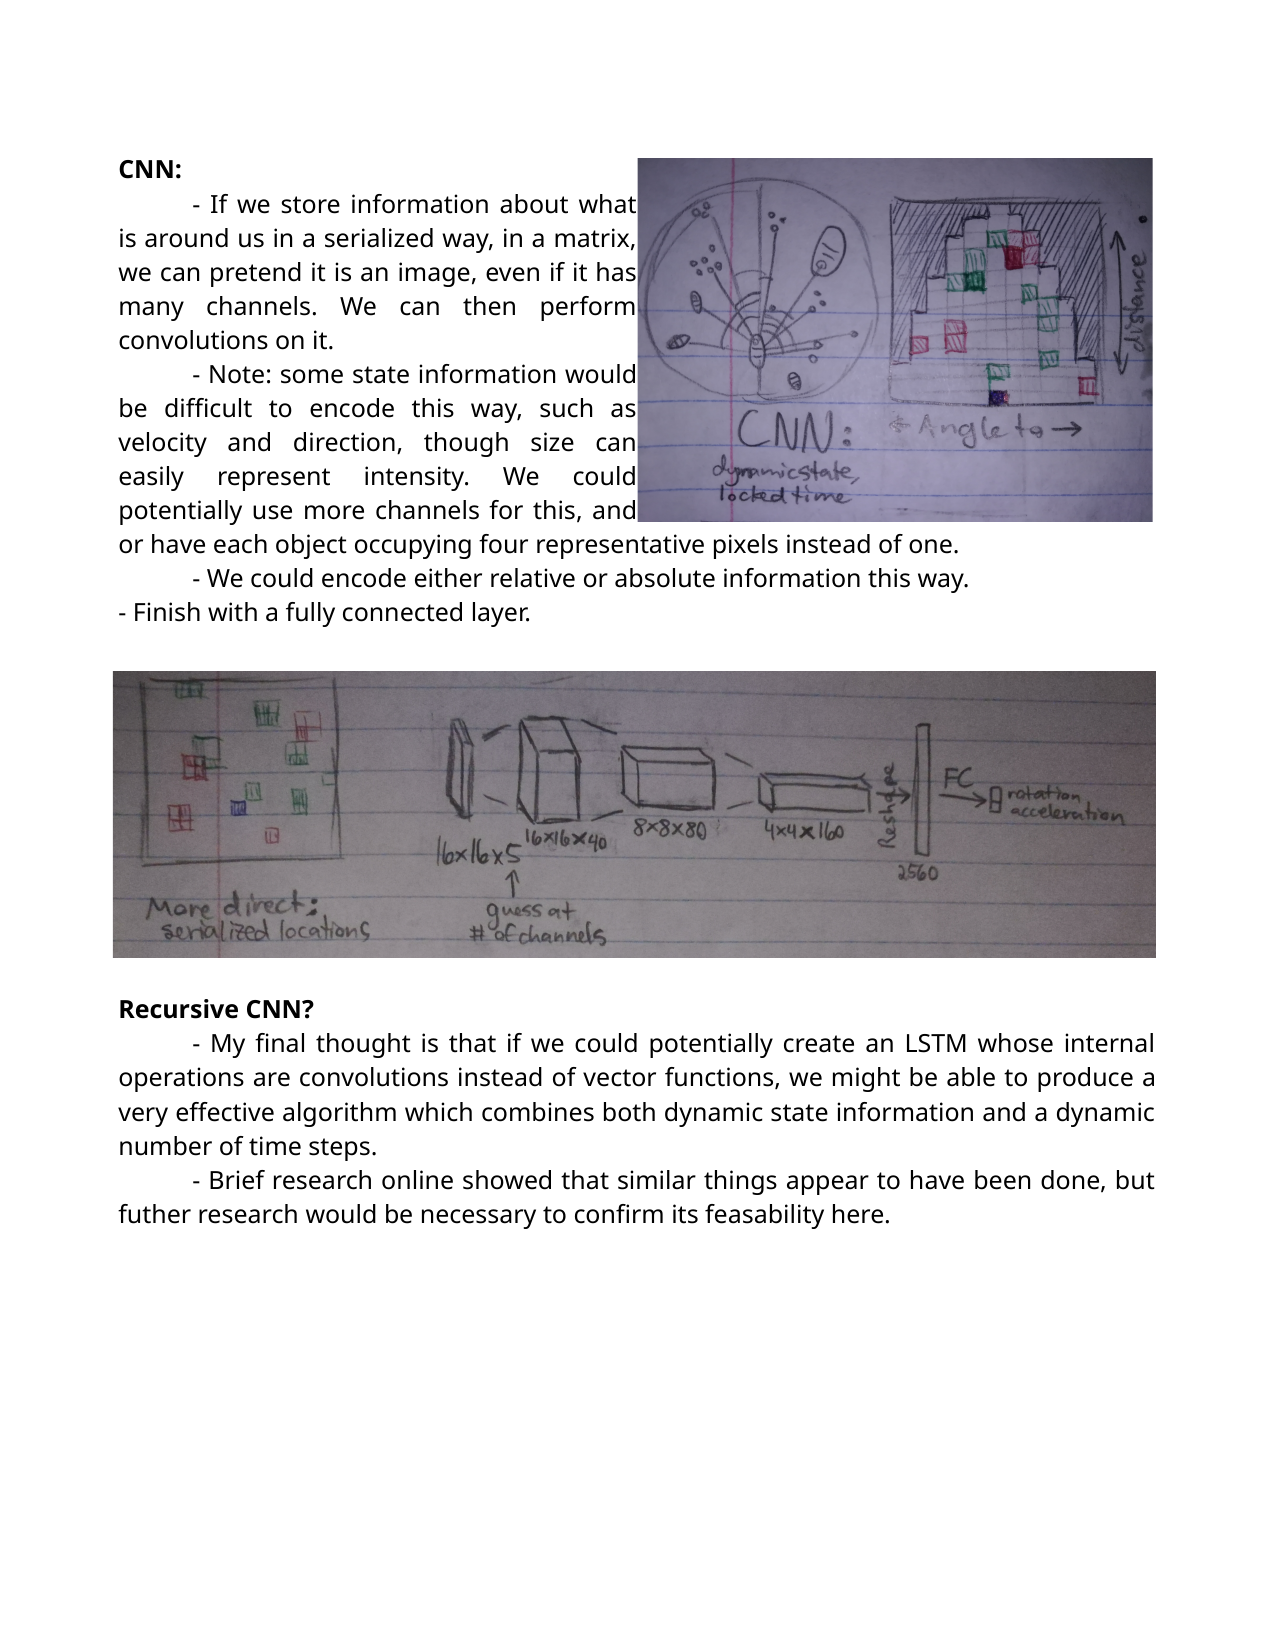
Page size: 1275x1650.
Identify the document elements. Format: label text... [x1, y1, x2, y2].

text - We could encode either relative or absolute information this way. [118, 561, 1157, 595]
picture [637, 158, 1153, 522]
text - Finish with a fully connected layer. [118, 595, 1157, 629]
text Recursive CNN? [118, 992, 1157, 1026]
text - Note: some state information would be difficult to encode this way, such as velocity and direction, though size can easily represent intensity. We could potentially use more channels for this, and or have each object occupying four representative pixels instead of one. [118, 357, 1157, 561]
text - If we store information about what is around us in a serialized way, in a matrix, we can pretend it is an image, even if it has many channels. We can then perform convolutions on it. [118, 186, 637, 357]
text - My final thought is that if we could potentially create an LSTM whose internal operations are convolutions instead of vector functions, we might be able to produce a very effective algorithm which combines both dynamic state information and a dynamic number of time steps. [118, 1026, 1157, 1162]
text - Brief research online showed that similar things appear to have been done, but futher research would be necessary to confirm its feasability here. [118, 1162, 1157, 1230]
text CNN: [118, 152, 1157, 186]
